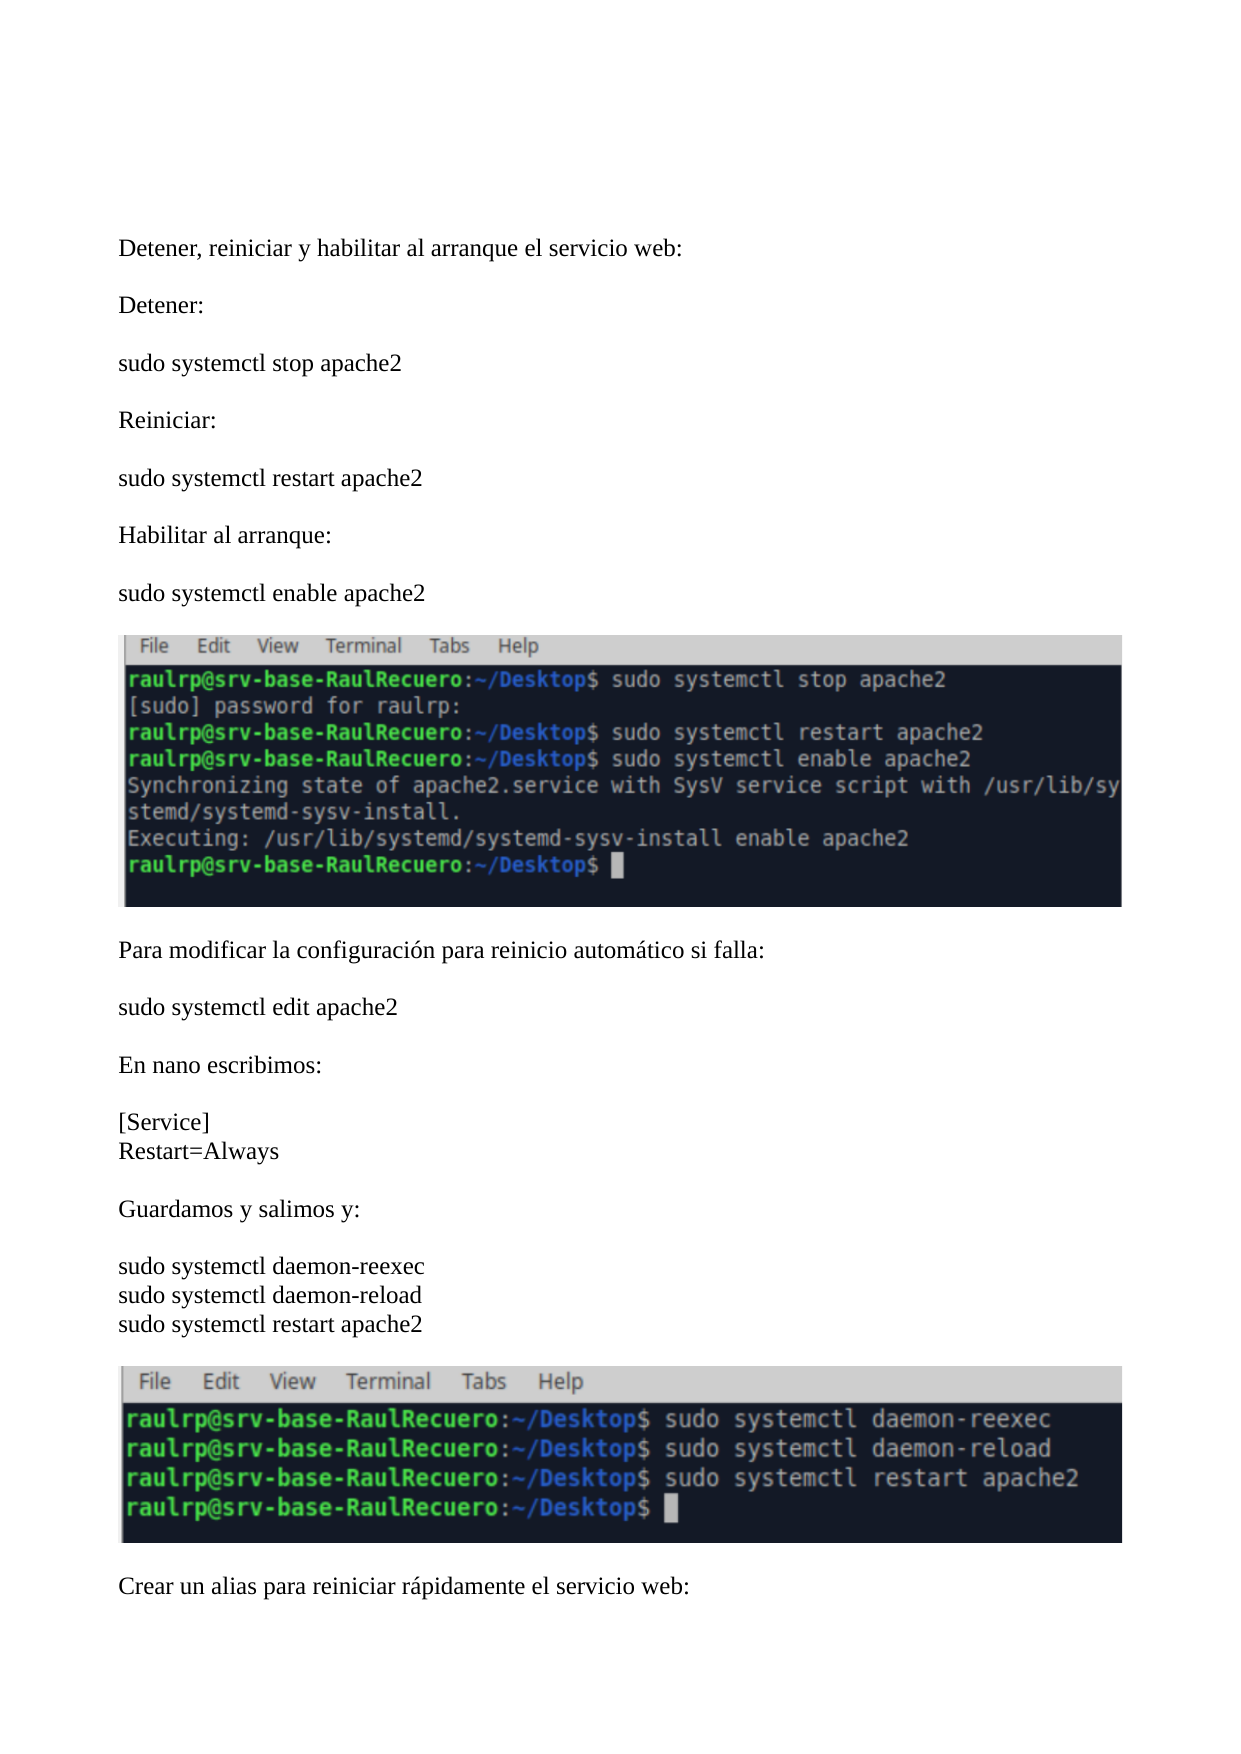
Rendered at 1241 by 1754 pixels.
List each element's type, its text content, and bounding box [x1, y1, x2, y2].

text Reiniciar: [118, 406, 1122, 434]
text Guardamos y salimos y: [118, 1194, 1122, 1222]
text Para modificar la configuración para reinicio automático si falla: [118, 935, 1122, 964]
text Detener: [118, 291, 1122, 319]
text sudo systemctl daemon-reload [118, 1280, 1122, 1309]
text sudo systemctl edit apache2 [118, 992, 1122, 1021]
picture [118, 635, 1123, 907]
text Habilitar al arranque: [118, 521, 1122, 549]
picture [118, 1366, 1123, 1543]
text sudo systemctl restart apache2 [118, 1309, 1122, 1337]
text sudo systemctl daemon-reexec [118, 1251, 1122, 1280]
text sudo systemctl stop apache2 [118, 348, 1122, 377]
text Crear un alias para reiniciar rápidamente el servicio web: [118, 1571, 1122, 1600]
text sudo systemctl enable apache2 [118, 578, 1122, 607]
text Restart=Always [118, 1136, 1122, 1165]
text sudo systemctl restart apache2 [118, 463, 1122, 492]
text En nano escribimos: [118, 1050, 1122, 1079]
text [Service] [118, 1107, 1122, 1136]
text Detener, reiniciar y habilitar al arranque el servicio web: [118, 233, 1122, 262]
